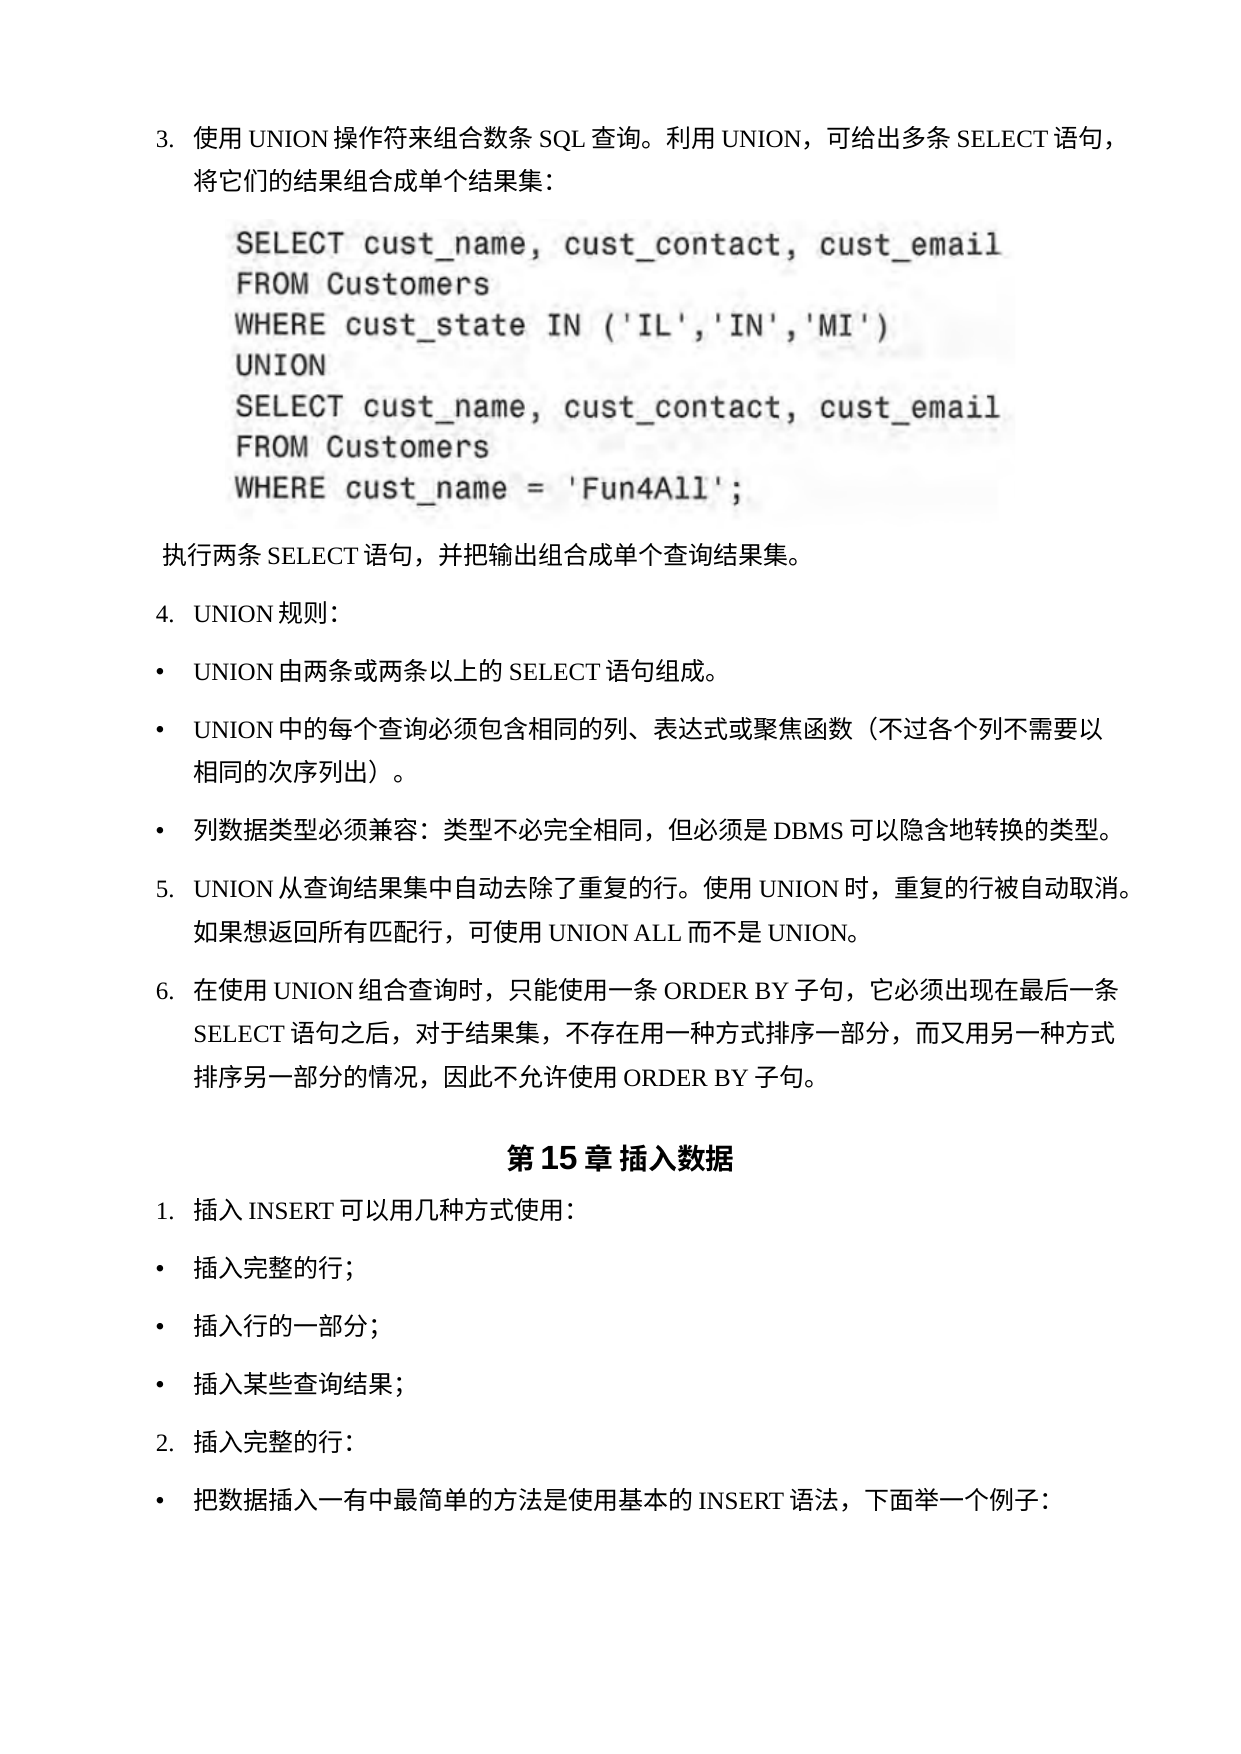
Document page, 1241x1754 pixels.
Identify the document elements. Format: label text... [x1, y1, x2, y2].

list UNION中的每个查询必须包含相同的列、表达式或聚焦函数（不过各个列不需要以相同的次序列出）。 [156, 709, 1122, 789]
list 在使用UNION组合查询时，只能使用一条ORDER BY子句，它必须出现在最后一条SELECT语句之后，对于结果集，不存在用一种方式排序一部分，而又用另一种方式排序另一部分的情况，因此不允许使用ORDER BY子句。 [156, 970, 1122, 1093]
list UNION规则： [156, 593, 1122, 629]
list UNION从查询结果集中自动去除了重复的行。使用UNION时，重复的行被自动取消。如果想返回所有匹配行，可使用UNION ALL而不是UNION。 [156, 869, 1122, 948]
list 插入行的一部分； [156, 1306, 1122, 1342]
list 插入完整的行： [156, 1422, 1122, 1458]
list 列数据类型必须兼容：类型不必完全相同，但必须是DBMS可以隐含地转换的类型。 [156, 811, 1122, 847]
list 插入完整的行； [156, 1248, 1122, 1284]
list 把数据插入一有中最简单的方法是使用基本的INSERT语法，下面举一个例子： [156, 1480, 1122, 1517]
list UNION由两条或两条以上的SELECT语句组成。 [156, 651, 1122, 688]
subtitle 第15章 插入数据 [118, 1136, 1122, 1178]
text 执行两条SELECT语句，并把输出组合成单个查询结果集。 [118, 219, 1122, 572]
list 插入某些查询结果； [156, 1364, 1122, 1401]
list 使用UNION操作符来组合数条SQL查询。利用UNION，可给出多条SELECT语句，将它们的结果组合成单个结果集： [156, 118, 1122, 198]
list 插入INSERT可以用几种方式使用： [156, 1190, 1122, 1226]
picture [224, 219, 1016, 529]
